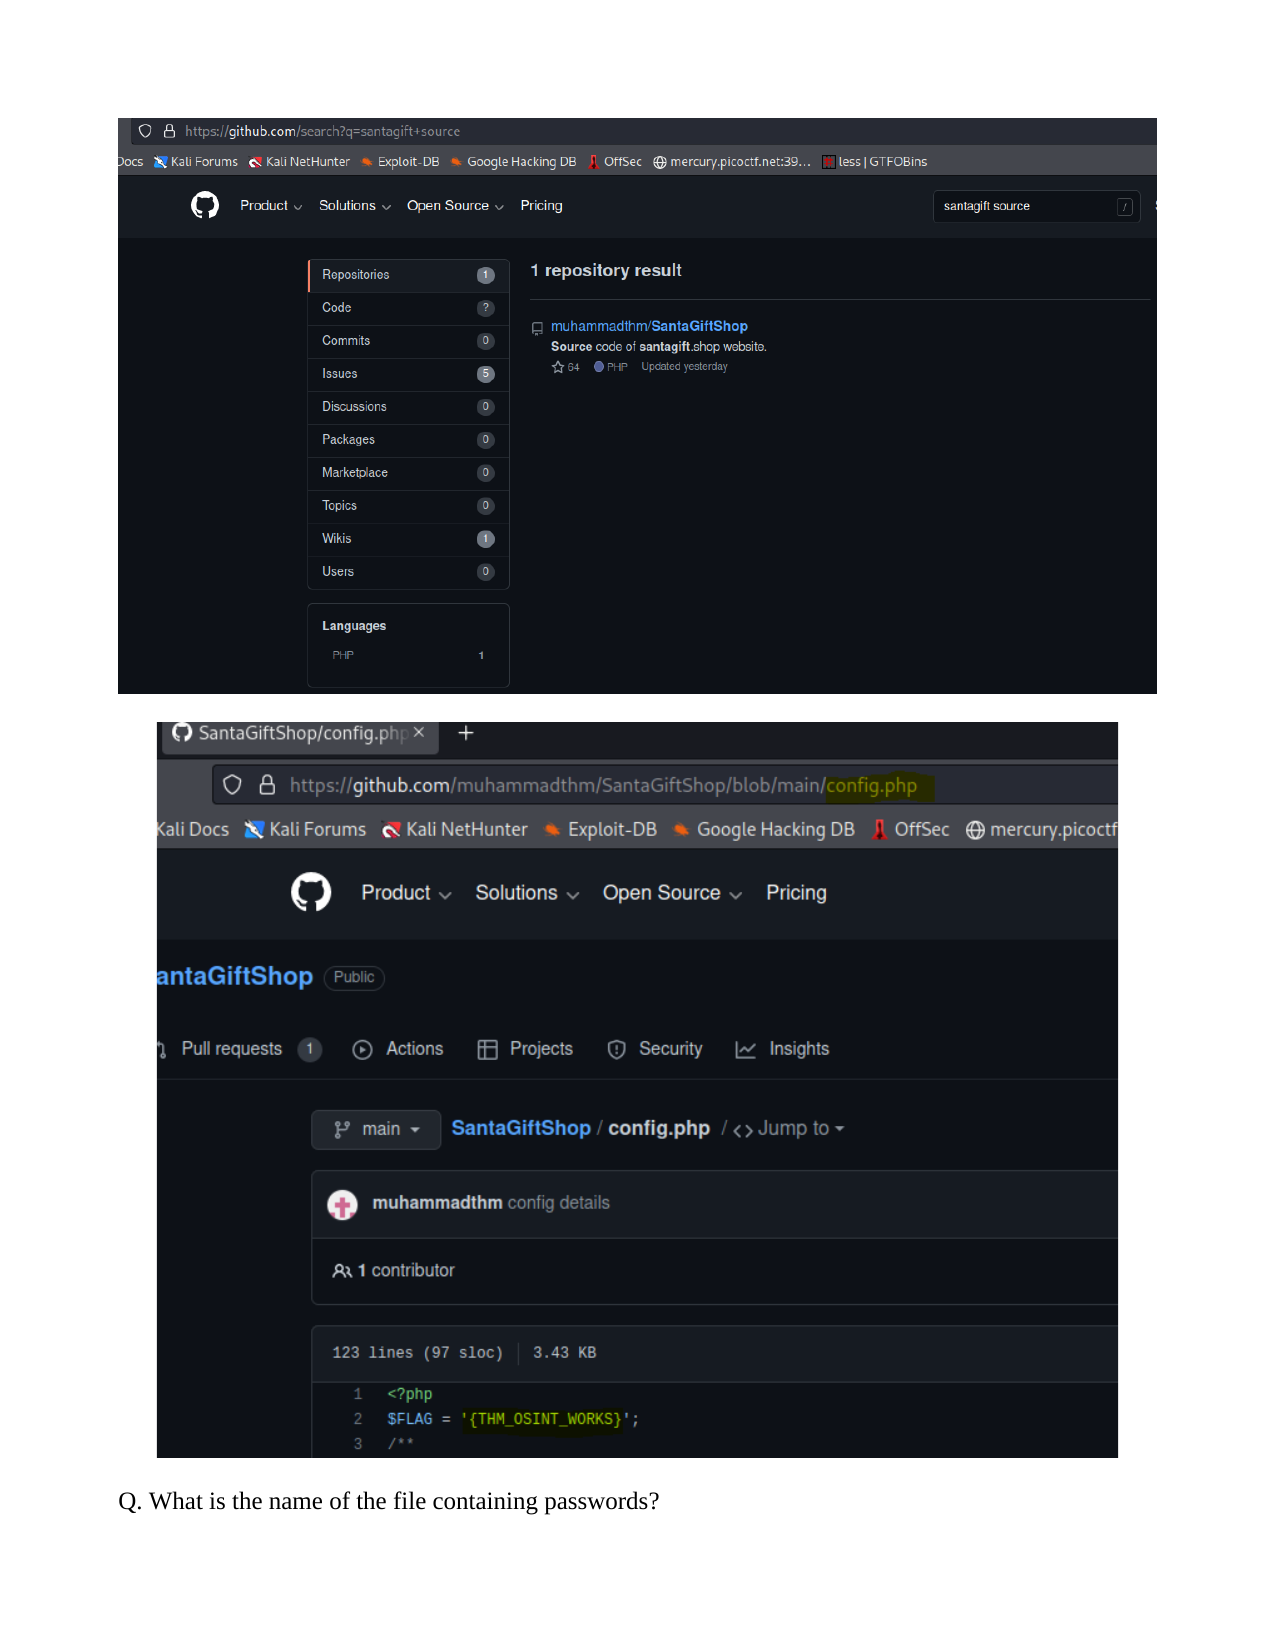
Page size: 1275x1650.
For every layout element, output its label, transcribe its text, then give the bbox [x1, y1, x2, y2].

picture [156, 722, 1119, 1458]
text Q. What is the name of the file containing passwords? [118, 1486, 1157, 1515]
picture [118, 118, 1157, 694]
